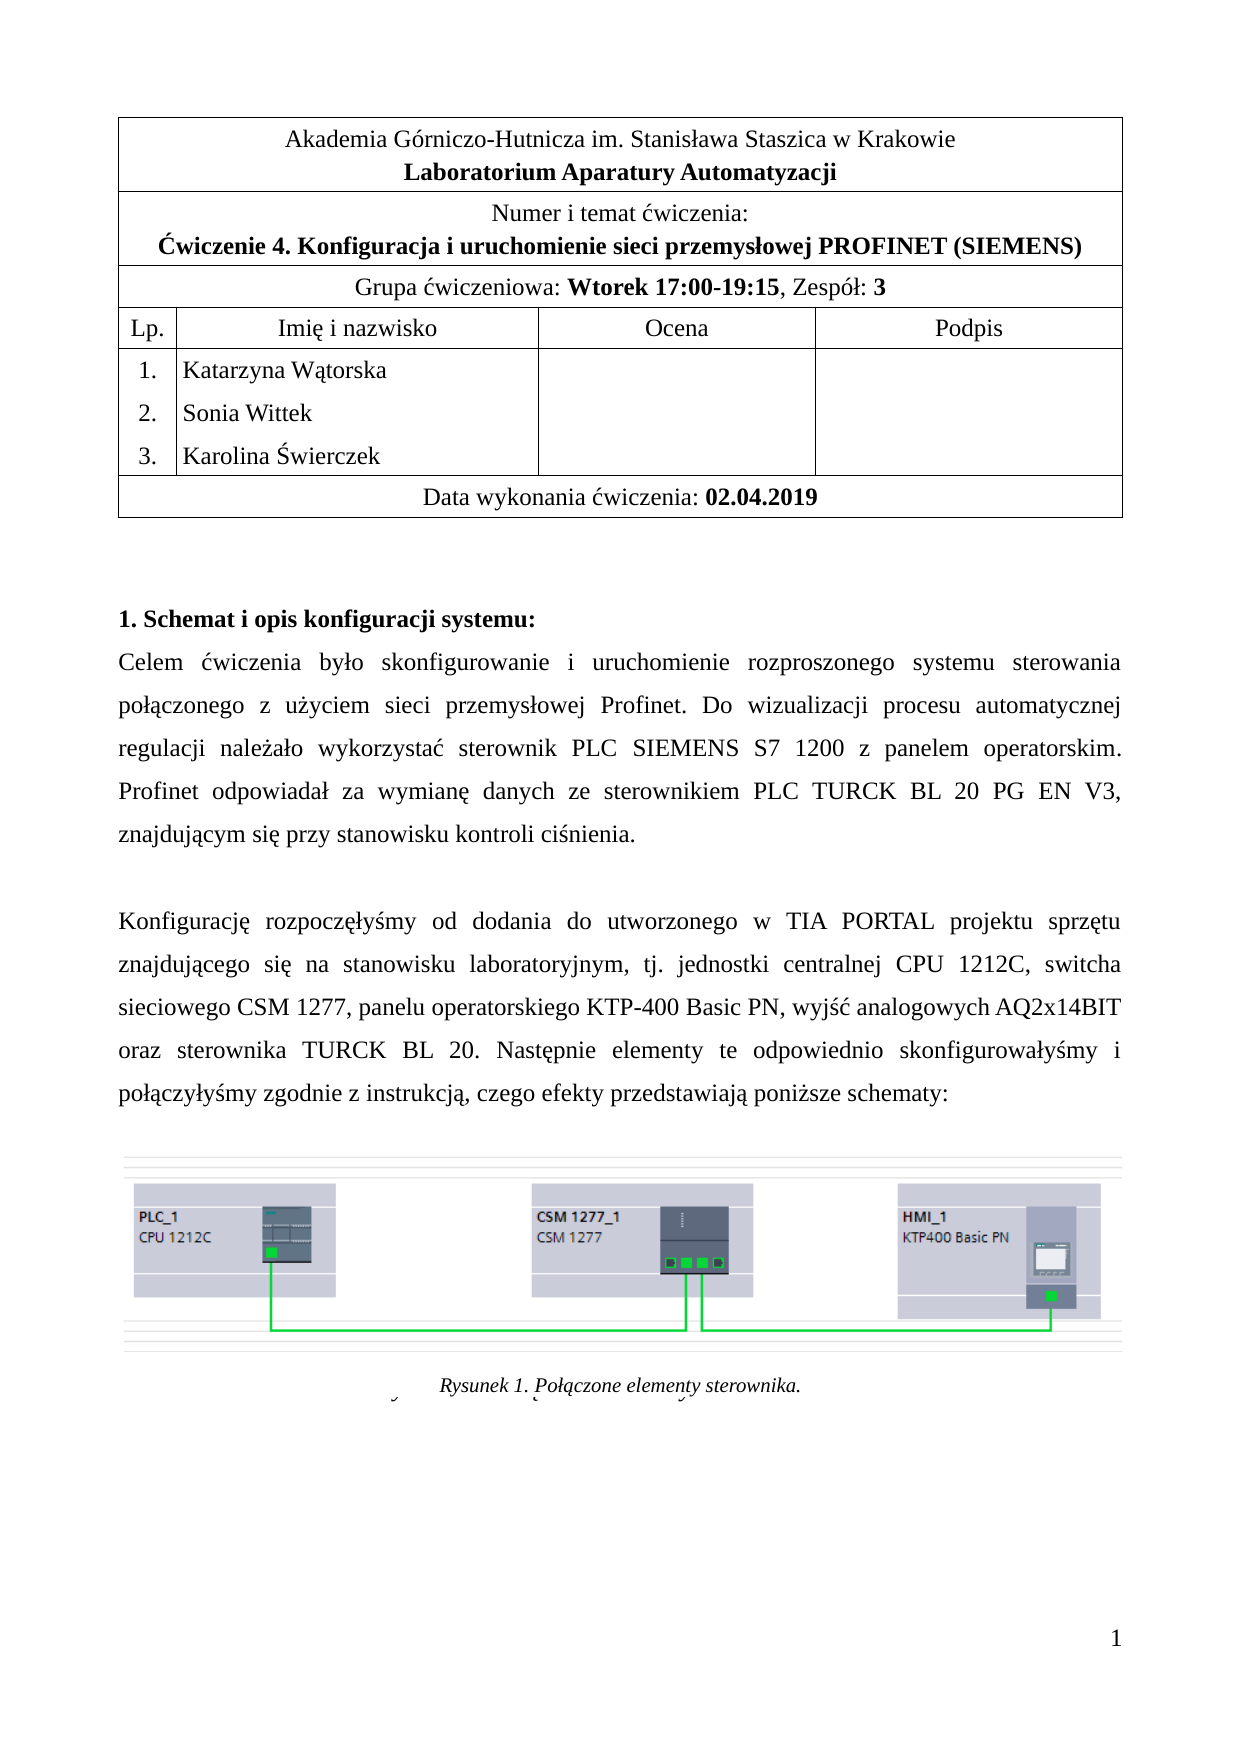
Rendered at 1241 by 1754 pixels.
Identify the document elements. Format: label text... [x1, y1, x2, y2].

table_header Akademia Górniczo-Hutnicza im. Stanisława Staszica w Krakowie Laboratorium Aparatury Automatyzacji [119, 118, 1122, 191]
table_cell Grupa ćwiczeniowa: Wtorek 17:00-19:15, Zespół: 3 [119, 266, 1122, 307]
table_cell [539, 349, 815, 475]
table_cell Ocena [539, 308, 815, 348]
text 1. Schemat i opis konfiguracji systemu: [118, 604, 1122, 633]
text Rysunek 1. Połączone elementy sterownika PLC. [123, 1373, 1122, 1402]
text Rysunek 1. Połączone elementy sterownika. [122, 1373, 1121, 1397]
table_cell [816, 349, 1122, 475]
table_cell 1. 2. 3. [119, 349, 176, 475]
table_cell Imię i nazwisko [177, 308, 538, 348]
text Konfigurację rozpoczęłyśmy od dodania do utworzonego w TIA PORTAL projektu sprzętu znajdującego się na stanowisku laboratoryjnym, tj. jednostki centralnej CPU 1212C, switcha sieciowego CSM 1277, panelu operatorskiego KTP-400 Basic PN, wyjść analogowych AQ2x14BIT oraz sterownika TURCK BL 20. Następnie elementy te odpowiednio skonfigurowałyśmy i połączyłyśmy zgodnie z instrukcją, czego efekty przedstawiają poniższe schematy: [118, 906, 1122, 1107]
picture [123, 1153, 1123, 1352]
table_cell Numer i temat ćwiczenia: Ćwiczenie 4. Konfiguracja i uruchomienie sieci przemysłowej PROFINET (SIEMENS) [119, 192, 1122, 265]
text Celem ćwiczenia było skonfigurowanie i uruchomienie rozproszonego systemu sterowania połączonego z użyciem sieci przemysłowej Profinet. Do wizualizacji procesu automatycznej regulacji należało wykorzystać sterownik PLC SIEMENS S7 1200 z panelem operatorskim. Profinet odpowiadał za wymianę danych ze sterownikiem PLC TURCK BL 20 PG EN V3, znajdującym się przy stanowisku kontroli ciśnienia. [118, 647, 1122, 848]
table_cell Lp. [119, 308, 176, 348]
table_cell Katarzyna Wątorska Sonia Wittek Karolina Świerczek [177, 349, 538, 475]
table_cell Podpis [816, 308, 1122, 348]
table_cell Data wykonania ćwiczenia: 02.04.2019 [119, 476, 1122, 517]
